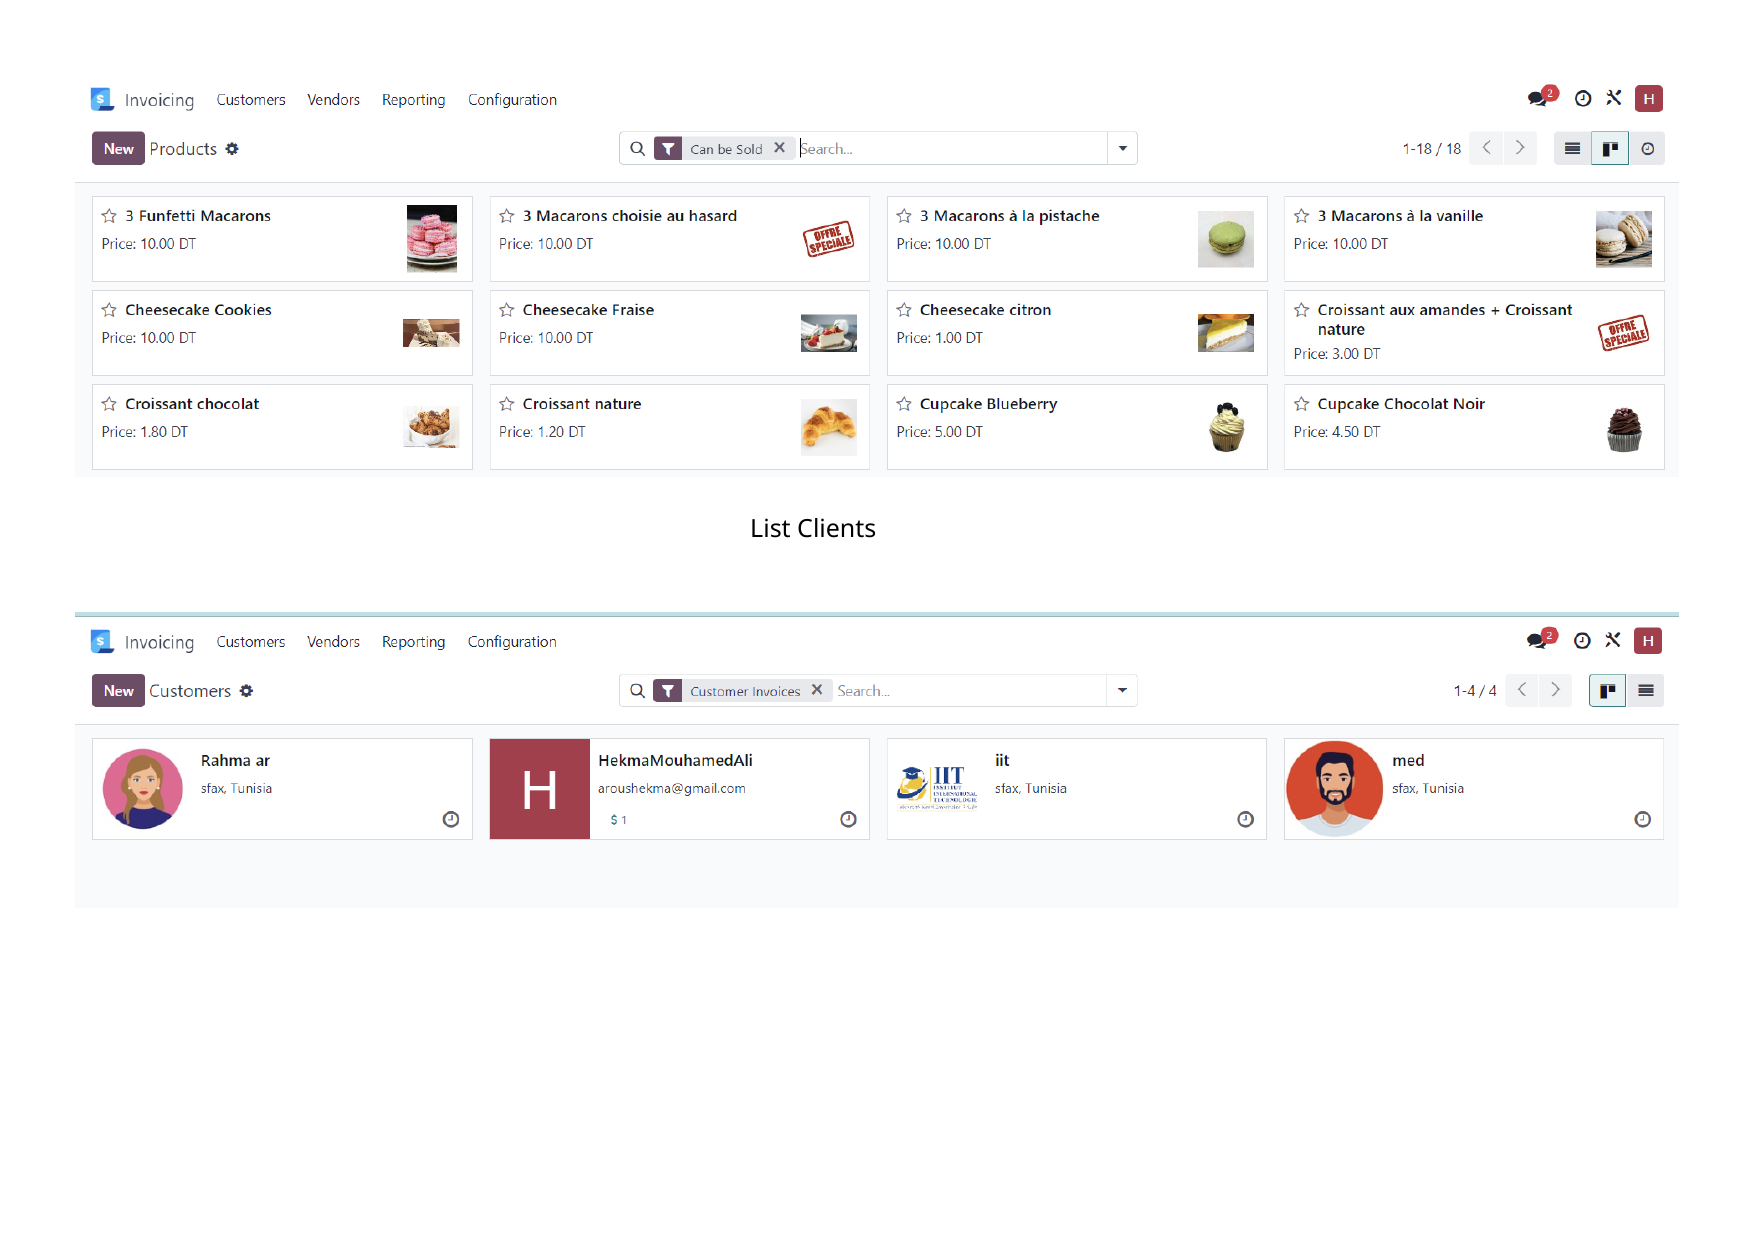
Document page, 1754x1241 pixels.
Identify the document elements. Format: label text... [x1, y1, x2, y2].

text List Clients [75, 511, 1679, 545]
